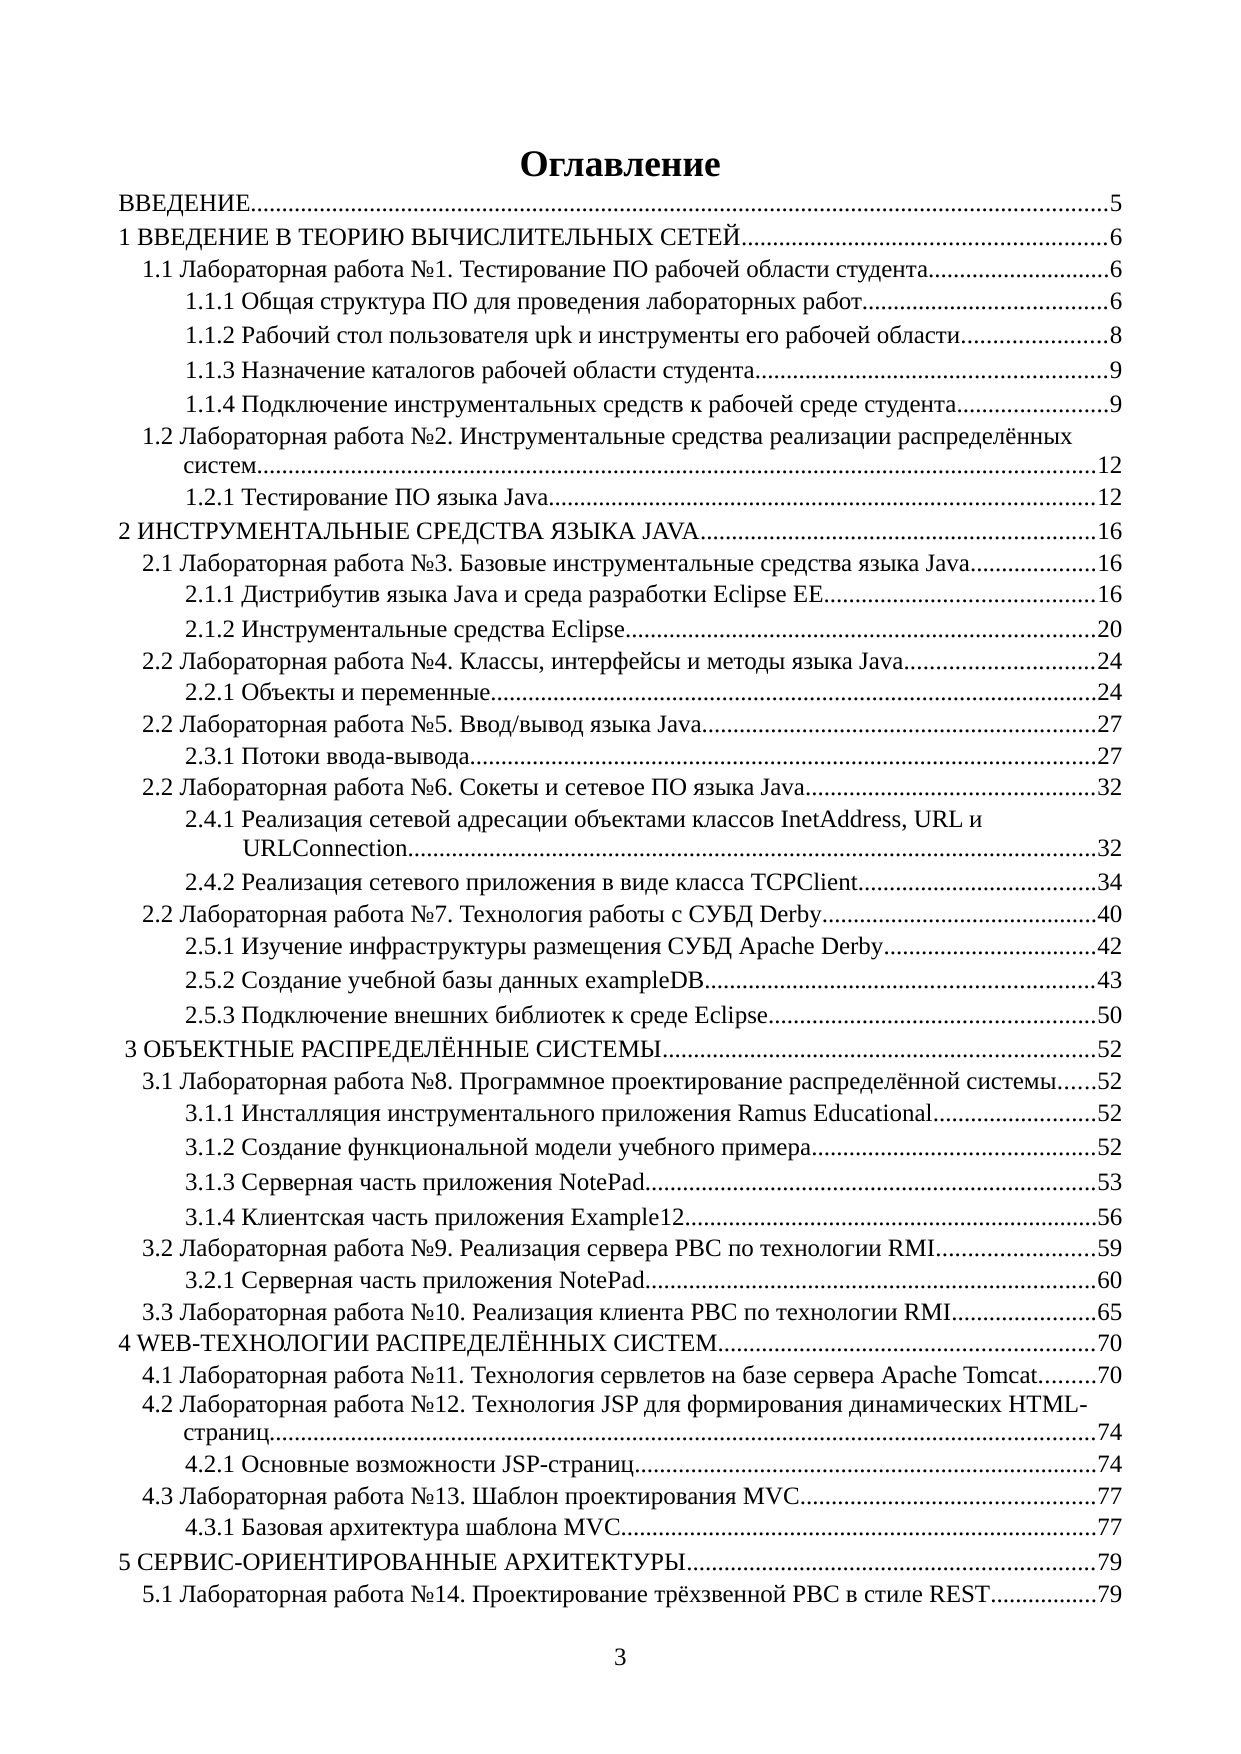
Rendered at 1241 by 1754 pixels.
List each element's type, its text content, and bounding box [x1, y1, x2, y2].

text 2.1.1 Дистрибутив языка Java и среда разработки Eclipse EE 16 [185, 579, 1122, 608]
text 2.4.2 Реализация сетевого приложения в виде класса TCPClient 34 [185, 867, 1122, 896]
text 3.2 Лабораторная работа №9. Реализация сервера РВС по технологии RMI 59 [142, 1233, 1122, 1262]
text 3.1.4 Клиентская часть приложения Example12 56 [185, 1202, 1122, 1230]
text 2.2 Лабораторная работа №4. Классы, интерфейсы и методы языка Java 24 [142, 646, 1122, 674]
text 4 WEB-ТЕХНОЛОГИИ РАСПРЕДЕЛЁННЫХ СИСТЕМ 70 [118, 1328, 1122, 1357]
text 1.1.4 Подключение инструментальных средств к рабочей среде студента 9 [185, 389, 1122, 418]
text 1.2 Лабораторная работа №2. Инструментальные средства реализации распределённых систем 12 [142, 421, 1122, 479]
text 1.1 Лабораторная работа №1. Тестирование ПО рабочей области студента 6 [142, 254, 1122, 283]
text 2.2.1 Объекты и переменные 24 [185, 677, 1122, 706]
text 2.2 Лабораторная работа №6. Сокеты и сетевое ПО языка Java 32 [142, 772, 1122, 801]
text 1.2.1 Тестирование ПО языка Java 12 [185, 482, 1122, 510]
text 2.3.1 Потоки ввода-вывода 27 [185, 741, 1122, 769]
text 5.1 Лабораторная работа №14. Проектирование трёхзвенной РВС в стиле REST 79 [142, 1579, 1122, 1607]
text 4.2 Лабораторная работа №12. Технология JSP для формирования динамических HTML-страниц 74 [142, 1389, 1122, 1446]
text 4.3.1 Базовая архитектура шаблона MVC 77 [185, 1512, 1122, 1541]
text 2.2 Лабораторная работа №5. Ввод/вывод языка Java 27 [142, 709, 1122, 738]
text 2.5.2 Создание учебной базы данных exampleDB 43 [185, 965, 1122, 994]
text 2 ИНСТРУМЕНТАЛЬНЫЕ СРЕДСТВА ЯЗЫКА JAVA 16 [118, 516, 1122, 545]
text 2.4.1 Реализация сетевой адресации объектами классов InetAddress, URL и URLConnection 32 [185, 804, 1122, 862]
text 1.1.2 Рабочий стол пользователя upk и инструменты его рабочей области 8 [185, 320, 1122, 349]
text ВВЕДЕНИЕ 5 [118, 188, 1122, 217]
text 3.3 Лабораторная работа №10. Реализация клиента РВС по технологии RMI 65 [142, 1297, 1122, 1325]
text 3.2.1 Серверная часть приложения NotePad 60 [185, 1265, 1122, 1294]
text 1.1.3 Назначение каталогов рабочей области студента 9 [185, 355, 1122, 384]
text 2.1 Лабораторная работа №3. Базовые инструментальные средства языка Java 16 [142, 548, 1122, 577]
subtitle Оглавление [118, 142, 1122, 185]
text 4.2.1 Основные возможности JSP-страниц 74 [185, 1449, 1122, 1478]
text 1 ВВЕДЕНИЕ В ТЕОРИЮ ВЫЧИСЛИТЕЛЬНЫХ СЕТЕЙ 6 [118, 222, 1122, 251]
text 3 ОБЪЕКТНЫЕ РАСПРЕДЕЛЁННЫЕ СИСТЕМЫ 52 [118, 1034, 1122, 1063]
text 2.5.1 Изучение инфраструктуры размещения СУБД Apache Derby 42 [185, 931, 1122, 959]
text 5 СЕРВИС-ОРИЕНТИРОВАННЫЕ АРХИТЕКТУРЫ 79 [118, 1547, 1122, 1576]
text 3.1.2 Создание функциональной модели учебного примера 52 [185, 1132, 1122, 1161]
text 3.1.1 Инсталляция инструментального приложения Ramus Educational 52 [185, 1098, 1122, 1127]
text 2.5.3 Подключение внешних библиотек к среде Eclipse 50 [185, 1000, 1122, 1029]
text 2.2 Лабораторная работа №7. Технология работы с СУБД Derby 40 [142, 899, 1122, 928]
text 3.1 Лабораторная работа №8. Программное проектирование распределённой системы 52 [142, 1066, 1122, 1095]
text 2.1.2 Инструментальные средства Eclipse 20 [185, 614, 1122, 643]
text 3.1.3 Серверная часть приложения NotePad 53 [185, 1167, 1122, 1196]
text 4.3 Лабораторная работа №13. Шаблон проектирования MVC 77 [142, 1481, 1122, 1509]
text 4.1 Лабораторная работа №11. Технология сервлетов на базе сервера Apache Tomcat 70 [142, 1360, 1122, 1389]
text 1.1.1 Общая структура ПО для проведения лабораторных работ 6 [185, 286, 1122, 314]
